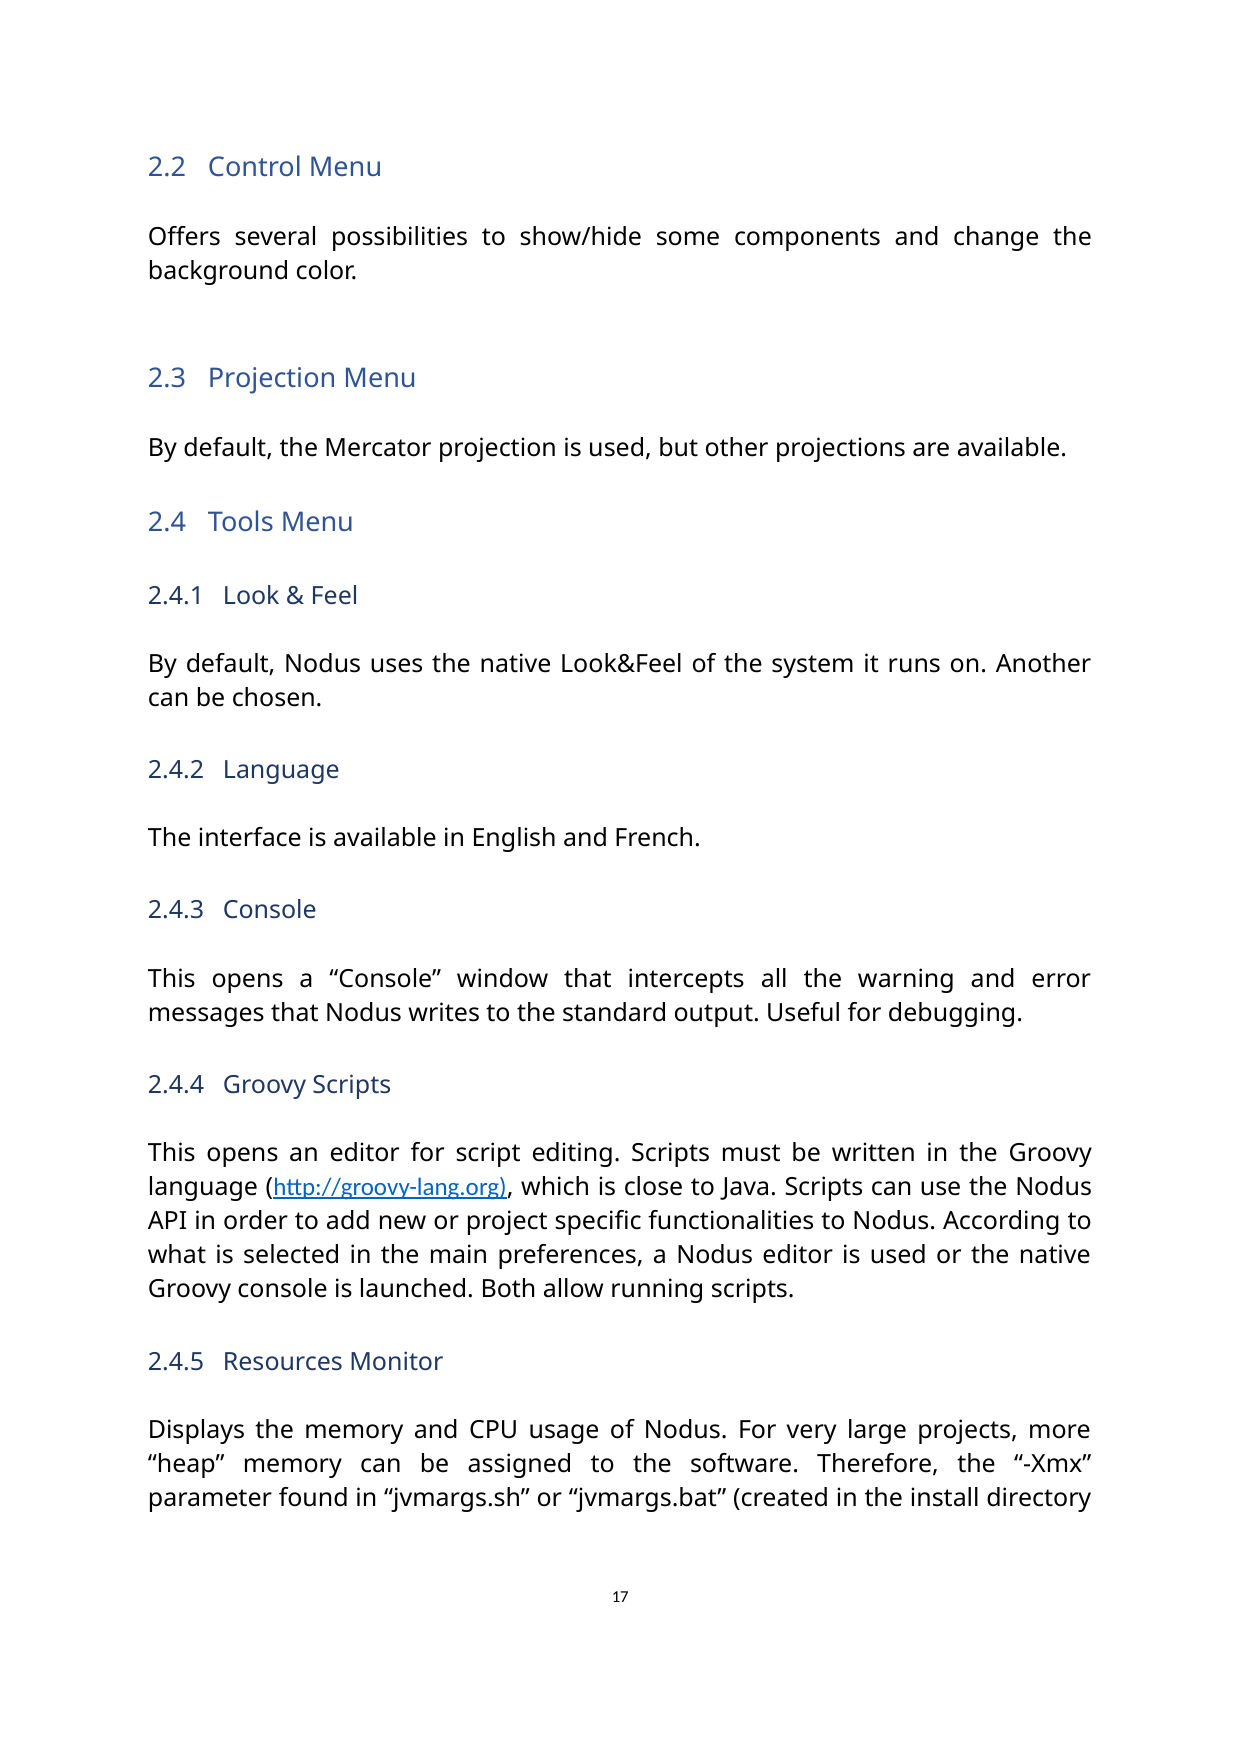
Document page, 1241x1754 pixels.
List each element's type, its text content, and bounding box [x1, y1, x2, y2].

text This opens an editor for script editing. Scripts must be written in the Groovy language (http://groovy-lang.org), which is close to Java. Scripts can use the Nodus API in order to add new or project specific functionalities to Nodus. According to what is selected in the main preferences, a Nodus editor is used or the native Groovy console is launched. Both allow running scripts. [148, 1135, 1093, 1305]
text Displays the memory and CPU usage of Nodus. For very large projects, more “heap” memory can be assigned to the software. Therefore, the “-Xmx” parameter found in “jvmargs.sh” or “jvmargs.bat” (created in the install directory [148, 1411, 1093, 1514]
subtitle Control Menu [148, 148, 1093, 184]
text By default, Nodus uses the native Look&Feel of the system it runs on. Another can be chosen. [148, 645, 1093, 713]
subtitle Look & Feel [148, 577, 1093, 611]
subtitle Groovy Scripts [148, 1067, 1093, 1101]
text Offers several possibilities to show/hide some components and change the background color. [148, 218, 1093, 287]
text By default, the Mercator projection is used, but other projections are available. [148, 430, 1093, 464]
subtitle Resources Monitor [148, 1343, 1093, 1377]
text This opens a “Console” window that intercepts all the warning and error messages that Nodus writes to the standard output. Useful for debugging. [148, 960, 1093, 1028]
subtitle Language [148, 752, 1093, 786]
subtitle Console [148, 892, 1093, 926]
text The interface is available in English and French. [148, 820, 1093, 854]
subtitle Projection Menu [148, 359, 1093, 396]
subtitle Tools Menu [148, 502, 1093, 539]
